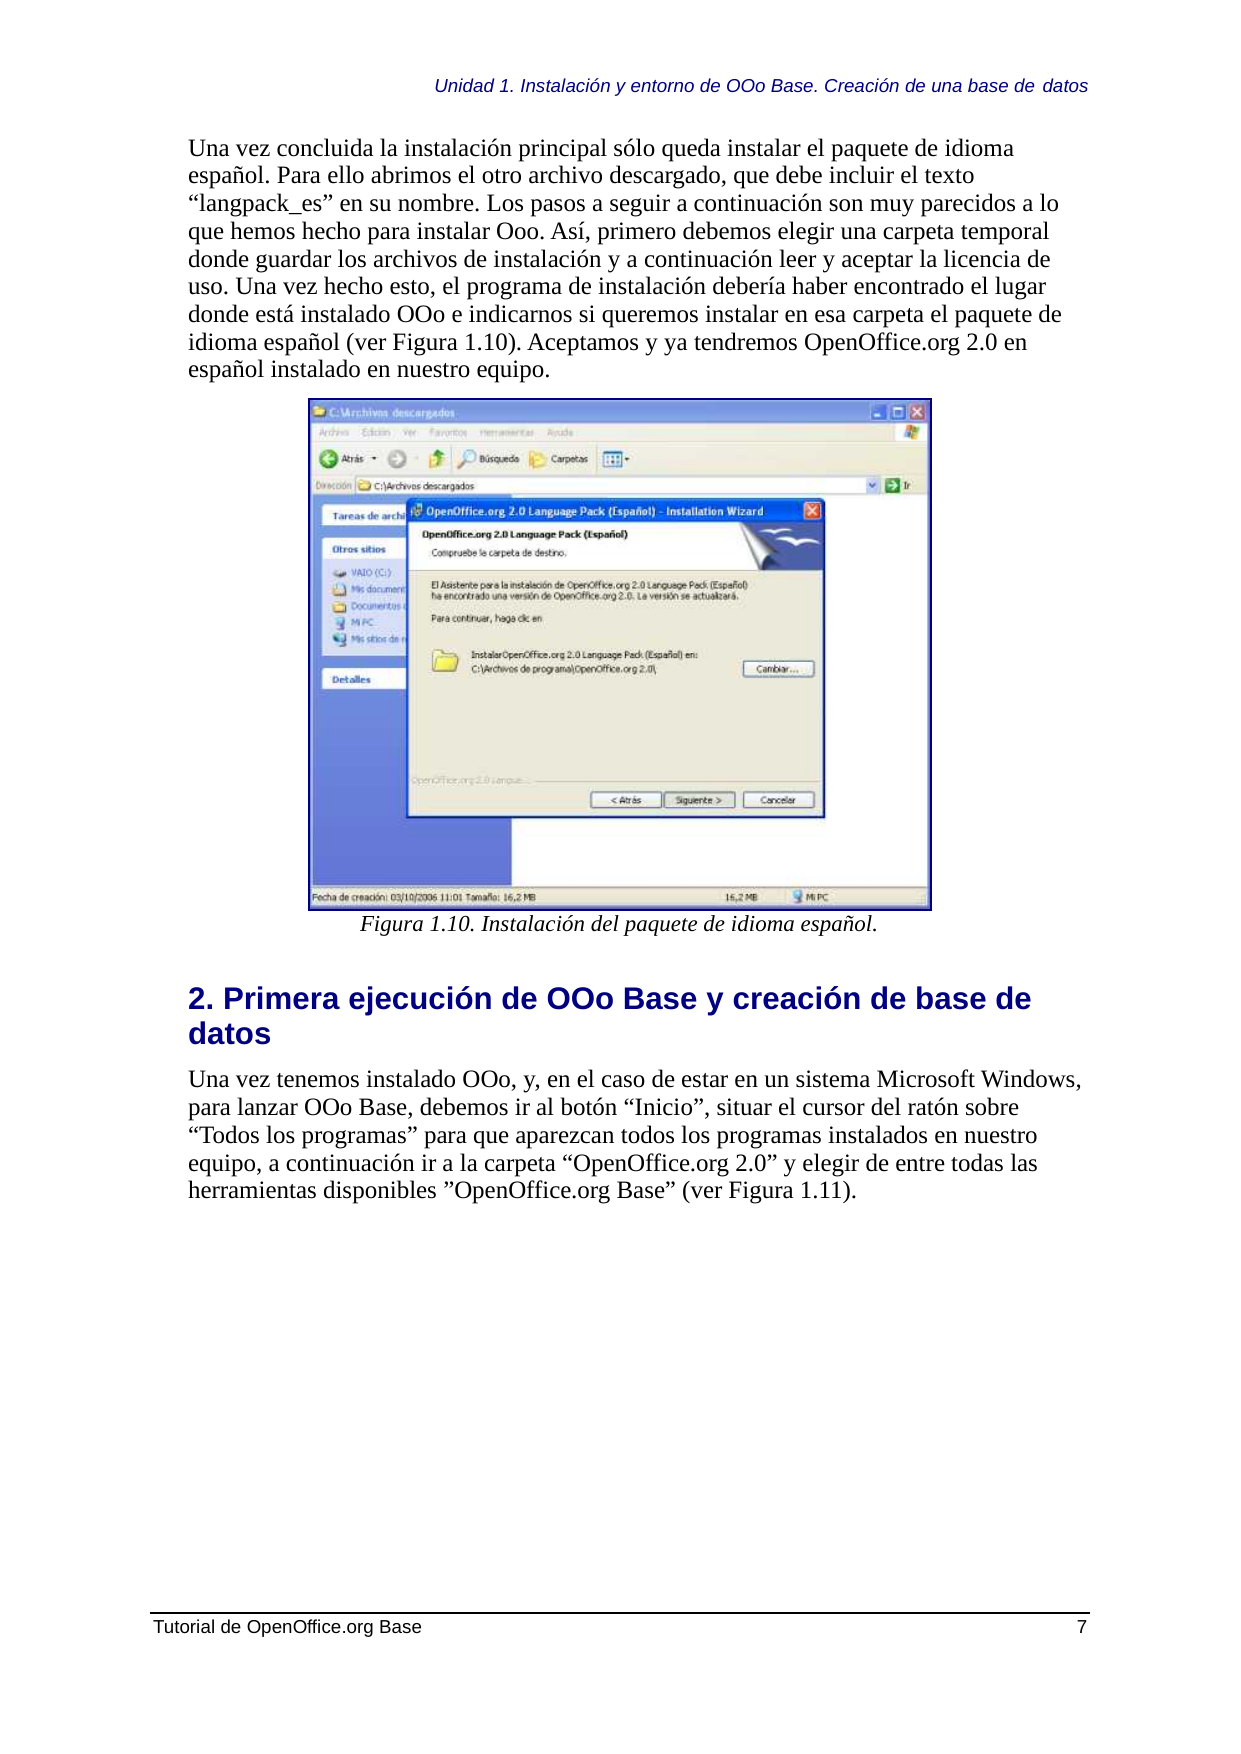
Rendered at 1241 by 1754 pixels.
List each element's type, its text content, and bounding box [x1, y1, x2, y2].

text Figura 1.10. Instalación del paquete de idioma español. [150, 398, 1090, 936]
subtitle Primera ejecución de OOo Base y creación de base de datos [188, 981, 1090, 1051]
text Una vez concluida la instalación principal sólo queda instalar el paquete de idioma español. Para ello abrimos el otro archivo descargado, que debe incluir el texto “langpack_es” en su nombre. Los pasos a seguir a continuación son muy parecidos a lo que hemos hecho para instalar Ooo. Así, primero debemos elegir una carpeta temporal donde guardar los archivos de instalación y a continuación leer y aceptar la licencia de uso. Una vez hecho esto, el programa de instalación debería haber encontrado el lugar donde está instalado OOo e indicarnos si queremos instalar en esa carpeta el paquete de idioma español (ver Figura 1.10). Aceptamos y ya tendremos OpenOffice.org 2.0 en español instalado en nuestro equipo. [188, 134, 1090, 383]
text Una vez tenemos instalado OOo, y, en el caso de estar en un sistema Microsoft Windows, para lanzar OOo Base, debemos ir al botón “Inicio”, situar el cursor del ratón sobre “Todos los programas” para que aparezcan todos los programas instalados en nuestro equipo, a continuación ir a la carpeta “OpenOffice.org 2.0” y elegir de entre todas las herramientas disponibles ”OpenOffice.org Base” (ver Figura 1.11). [188, 1066, 1090, 1204]
picture [310, 400, 930, 909]
